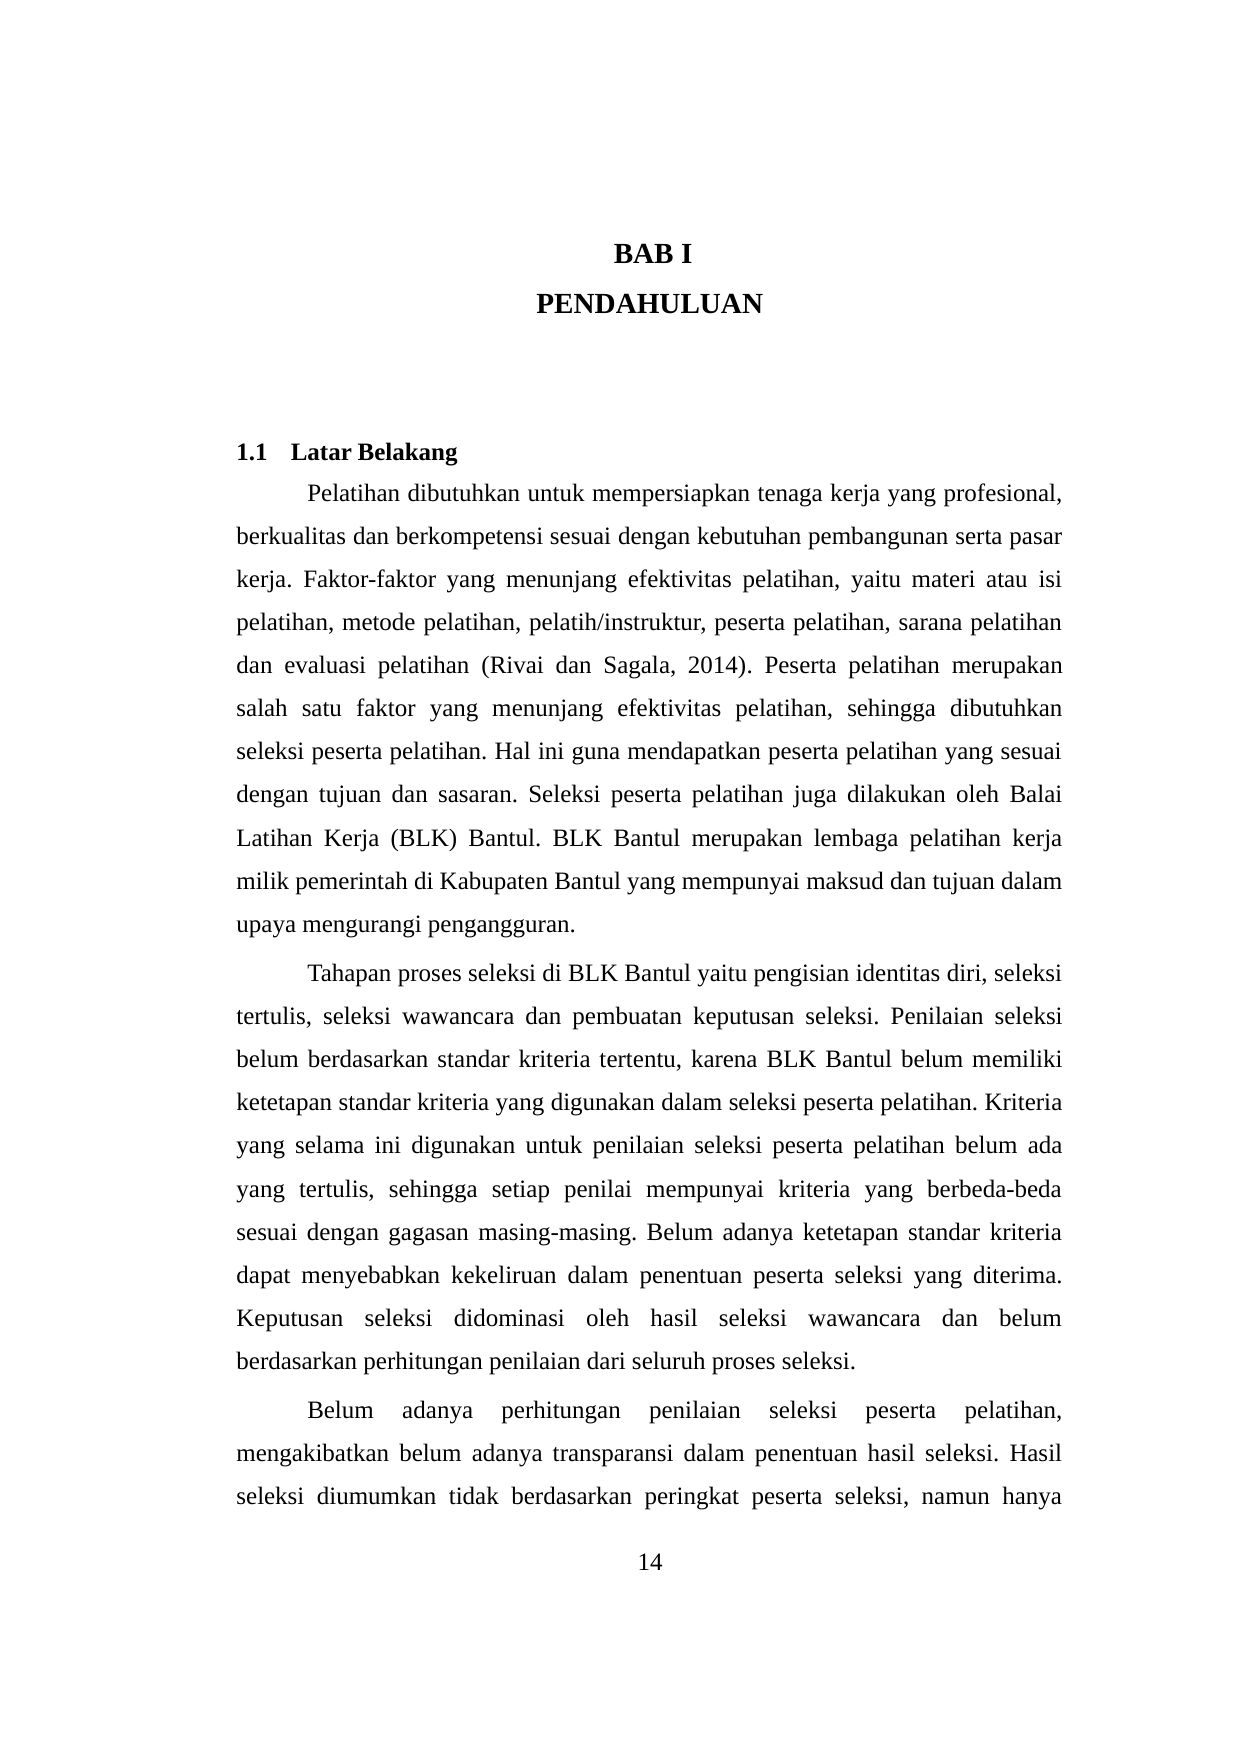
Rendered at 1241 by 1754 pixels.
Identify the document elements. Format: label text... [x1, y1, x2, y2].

text Tahapan proses seleksi di BLK Bantul yaitu pengisian identitas diri, seleksi tertulis, seleksi wawancara dan pembuatan keputusan seleksi. Penilaian seleksi belum berdasarkan standar kriteria tertentu, karena BLK Bantul belum memiliki ketetapan standar kriteria yang digunakan dalam seleksi peserta pelatihan. Kriteria yang selama ini digunakan untuk penilaian seleksi peserta pelatihan belum ada yang tertulis, sehingga setiap penilai mempunyai kriteria yang berbeda-beda sesuai dengan gagasan masing-masing. Belum adanya ketetapan standar kriteria dapat menyebabkan kekeliruan dalam penentuan peserta seleksi yang diterima. Keputusan seleksi didominasi oleh hasil seleksi wawancara dan belum berdasarkan perhitungan penilaian dari seluruh proses seleksi. [236, 958, 1063, 1375]
subtitle Latar Belakang [236, 437, 1063, 466]
subtitle Bab I PENDAHULUAN [236, 236, 1063, 320]
text Pelatihan dibutuhkan untuk mempersiapkan tenaga kerja yang profesional, berkualitas dan berkompetensi sesuai dengan kebutuhan pembangunan serta pasar kerja. Faktor-faktor yang menunjang efektivitas pelatihan, yaitu materi atau isi pelatihan, metode pelatihan, pelatih/instruktur, peserta pelatihan, sarana pelatihan dan evaluasi pelatihan (Rivai dan Sagala, 2014). Peserta pelatihan merupakan salah satu faktor yang menunjang efektivitas pelatihan, sehingga dibutuhkan seleksi peserta pelatihan. Hal ini guna mendapatkan peserta pelatihan yang sesuai dengan tujuan dan sasaran. Seleksi peserta pelatihan juga dilakukan oleh Balai Latihan Kerja (BLK) Bantul. BLK Bantul merupakan lembaga pelatihan kerja milik pemerintah di Kabupaten Bantul yang mempunyai maksud dan tujuan dalam upaya mengurangi pengangguran. [236, 478, 1063, 938]
text Belum adanya perhitungan penilaian seleksi peserta pelatihan, mengakibatkan belum adanya transparansi dalam penentuan hasil seleksi. Hasil seleksi diumumkan tidak berdasarkan peringkat peserta seleksi, namun hanya [236, 1395, 1063, 1510]
